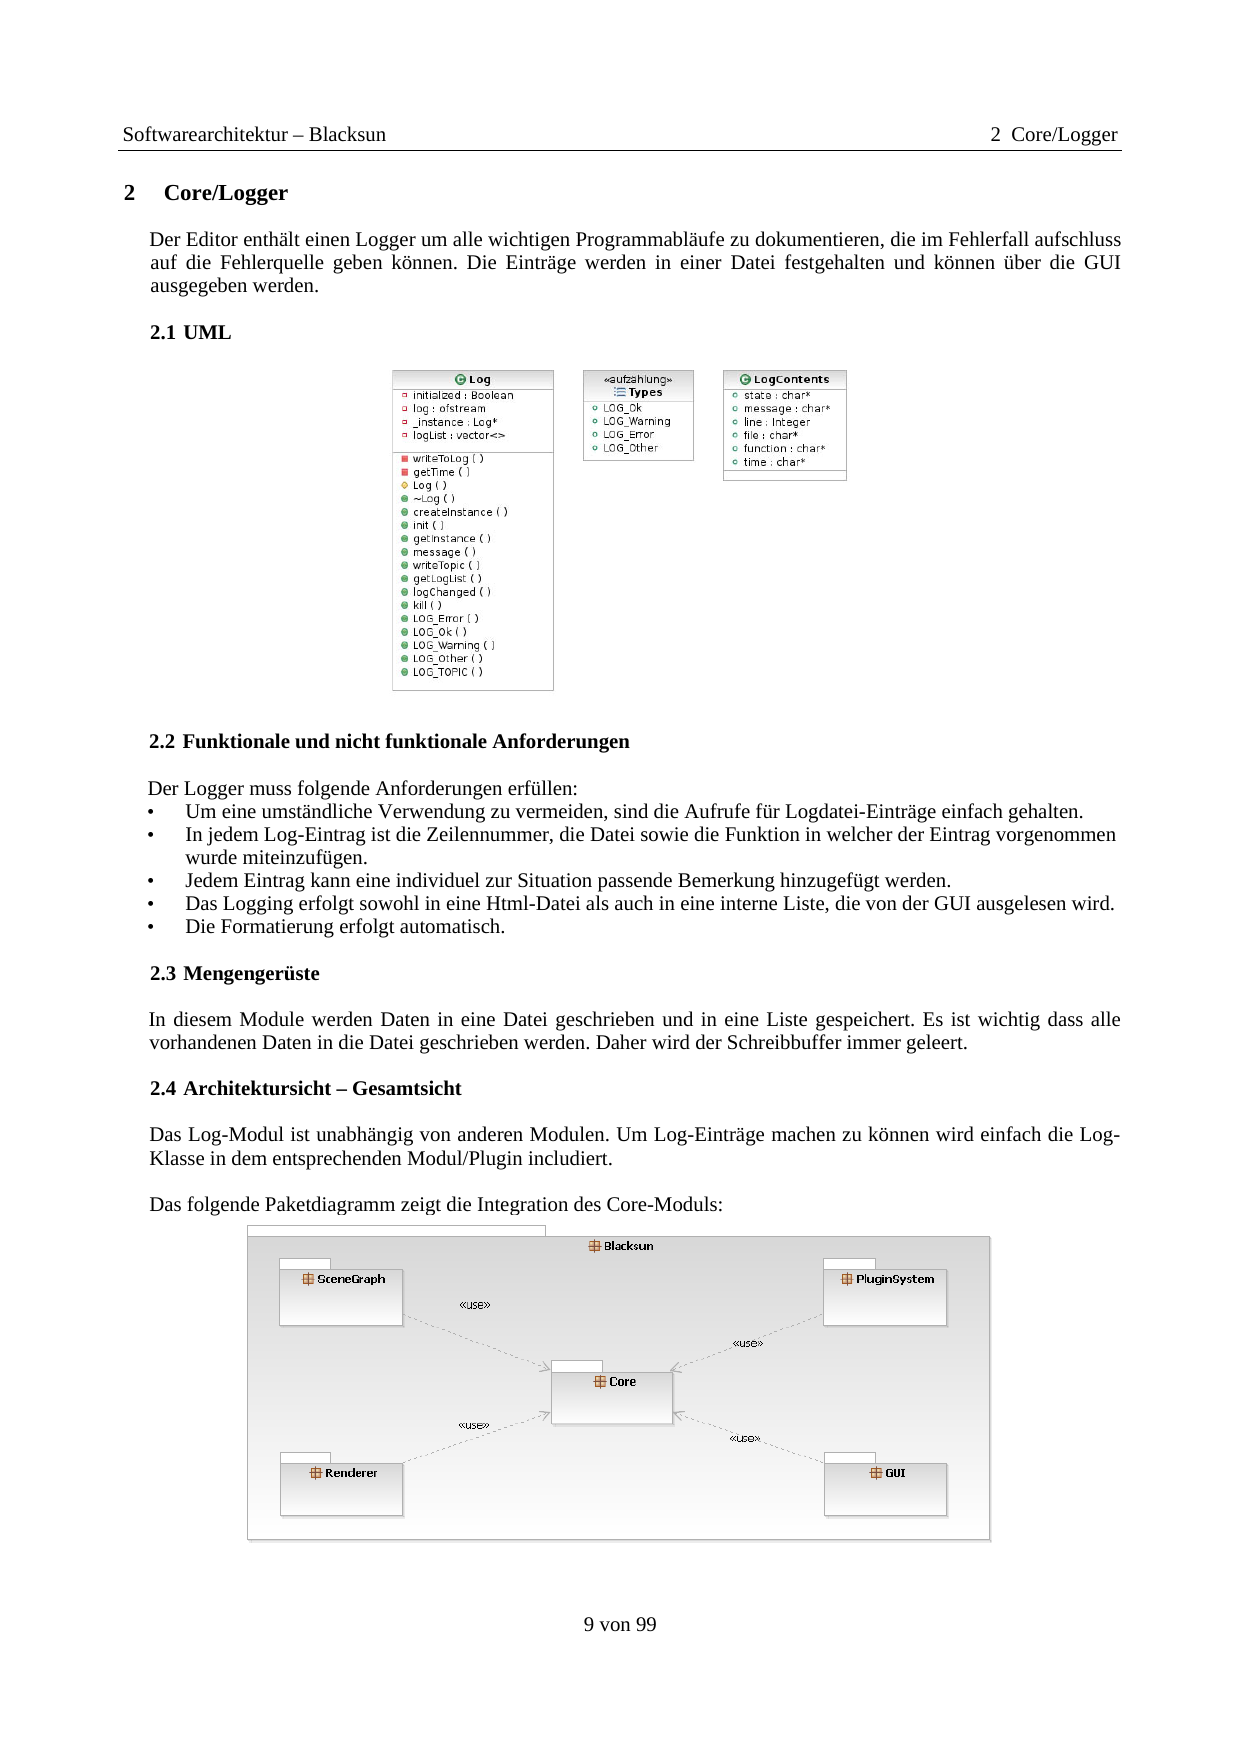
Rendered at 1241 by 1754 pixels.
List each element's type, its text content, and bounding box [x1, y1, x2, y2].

list Jedem Eintrag kann eine individuel zur Situation passende Bemerkung hinzugefügt werden. [147, 869, 1122, 892]
text Das folgende Paketdiagramm zeigt die Integration des Core-Moduls: [149, 1193, 1122, 1216]
list Das Logging erfolgt sowohl in eine Html-Datei als auch in eine interne Liste, die von der GUI ausgelesen wird. [147, 892, 1122, 915]
picture [237, 1215, 1003, 1552]
text Der Logger muss folgende Anforderungen erfüllen: [147, 776, 1122, 799]
text Das Log-Modul ist unabhängig von anderen Modulen. Um Log-Einträge machen zu können wird einfach die Log-Klasse in dem entsprechenden Modul/Plugin includiert. [149, 1123, 1122, 1169]
subtitle Funktionale und nicht funktionale Anforderungen [144, 730, 1122, 753]
picture [382, 356, 858, 707]
text In diesem Module werden Daten in eine Datei geschrieben und in eine Liste gespeichert. Es ist wichtig dass alle vorhandenen Daten in die Datei geschrieben werden. Daher wird der Schreibbuffer immer geleert. [148, 1008, 1122, 1054]
list In jedem Log-Eintrag ist die Zeilennummer, die Datei sowie die Funktion in welcher der Eintrag vorgenommen wurde miteinzufügen. [147, 823, 1122, 869]
subtitle Architektursicht – Gesamtsicht [145, 1077, 1122, 1100]
list Die Formatierung erfolgt automatisch. [147, 915, 1122, 938]
subtitle UML [145, 321, 1122, 344]
subtitle Mengengerüste [145, 961, 1122, 984]
list Um eine umständliche Verwendung zu vermeiden, sind die Aufrufe für Logdatei-Einträge einfach gehalten. [147, 799, 1122, 823]
text Der Editor enthält einen Logger um alle wichtigen Programmabläufe zu dokumentieren, die im Fehlerfall aufschluss auf die Fehlerquelle geben können. Die Einträge werden in einer Datei festgehalten und können über die GUI ausgegeben werden. [149, 228, 1122, 297]
subtitle Core/Logger [118, 179, 1122, 205]
